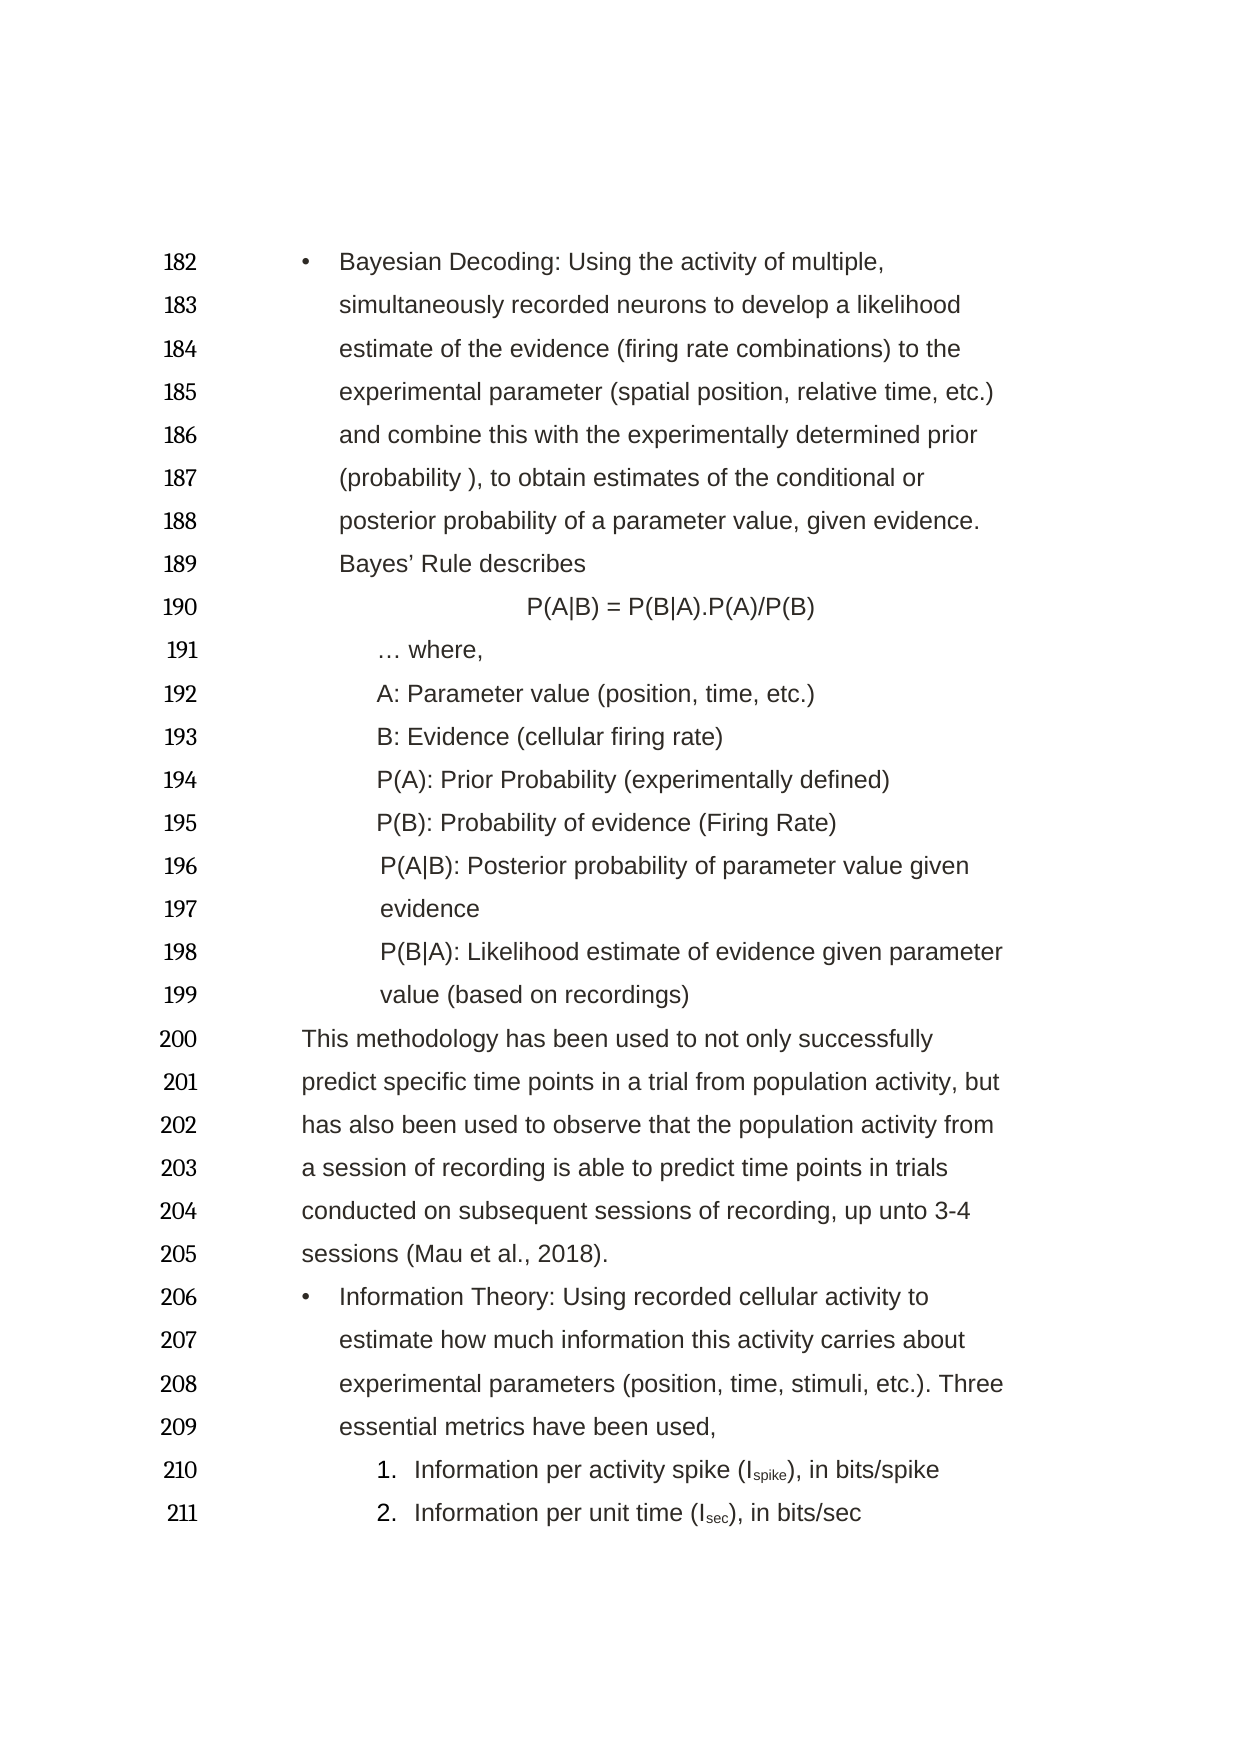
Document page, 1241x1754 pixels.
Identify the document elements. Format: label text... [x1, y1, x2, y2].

text P(B|A): Likelihood estimate of evidence given parameter value (based on recordings) [380, 937, 1014, 1009]
text This methodology has been used to not only successfully predict specific time points in a trial from population activity, but has also been used to observe that the population activity from a session of recording is able to predict time points in trials conducted on subsequent sessions of recording, up unto 3-4 sessions (Mau et al., 2018)⁠. [301, 1023, 1014, 1268]
list Information Theory: Using recorded cellular activity to estimate how much information this activity carries about experimental parameters (position, time, stimuli, etc.). Three essential metrics have been used, [301, 1282, 1014, 1441]
list Information per unit time (Isec), in bits/sec [376, 1498, 1014, 1527]
list Bayesian Decoding: Using the activity of multiple, simultaneously recorded neurons to develop a likelihood estimate of the evidence (firing rate combinations) to the experimental parameter (spatial position, relative time, etc.) and combine this with the experimentally determined prior (probability ), to obtain estimates of the conditional or posterior probability of a parameter value, given evidence. Bayes’ Rule describes [301, 247, 1014, 578]
list Information per activity spike (Ispike), in bits/spike [376, 1455, 1014, 1484]
text P(A|B) = P(B|A).P(A)/P(B) [486, 592, 1014, 621]
text P(A|B): Posterior probability of parameter value given evidence [380, 851, 1014, 923]
text … where, [321, 635, 1014, 664]
text P(A): Prior Probability (experimentally defined) [356, 765, 1014, 793]
text P(B): Probability of evidence (Firing Rate) [362, 808, 1014, 837]
text A: Parameter value (position, time, etc.) [362, 678, 1014, 707]
text B: Evidence (cellular firing rate) [362, 722, 1014, 750]
